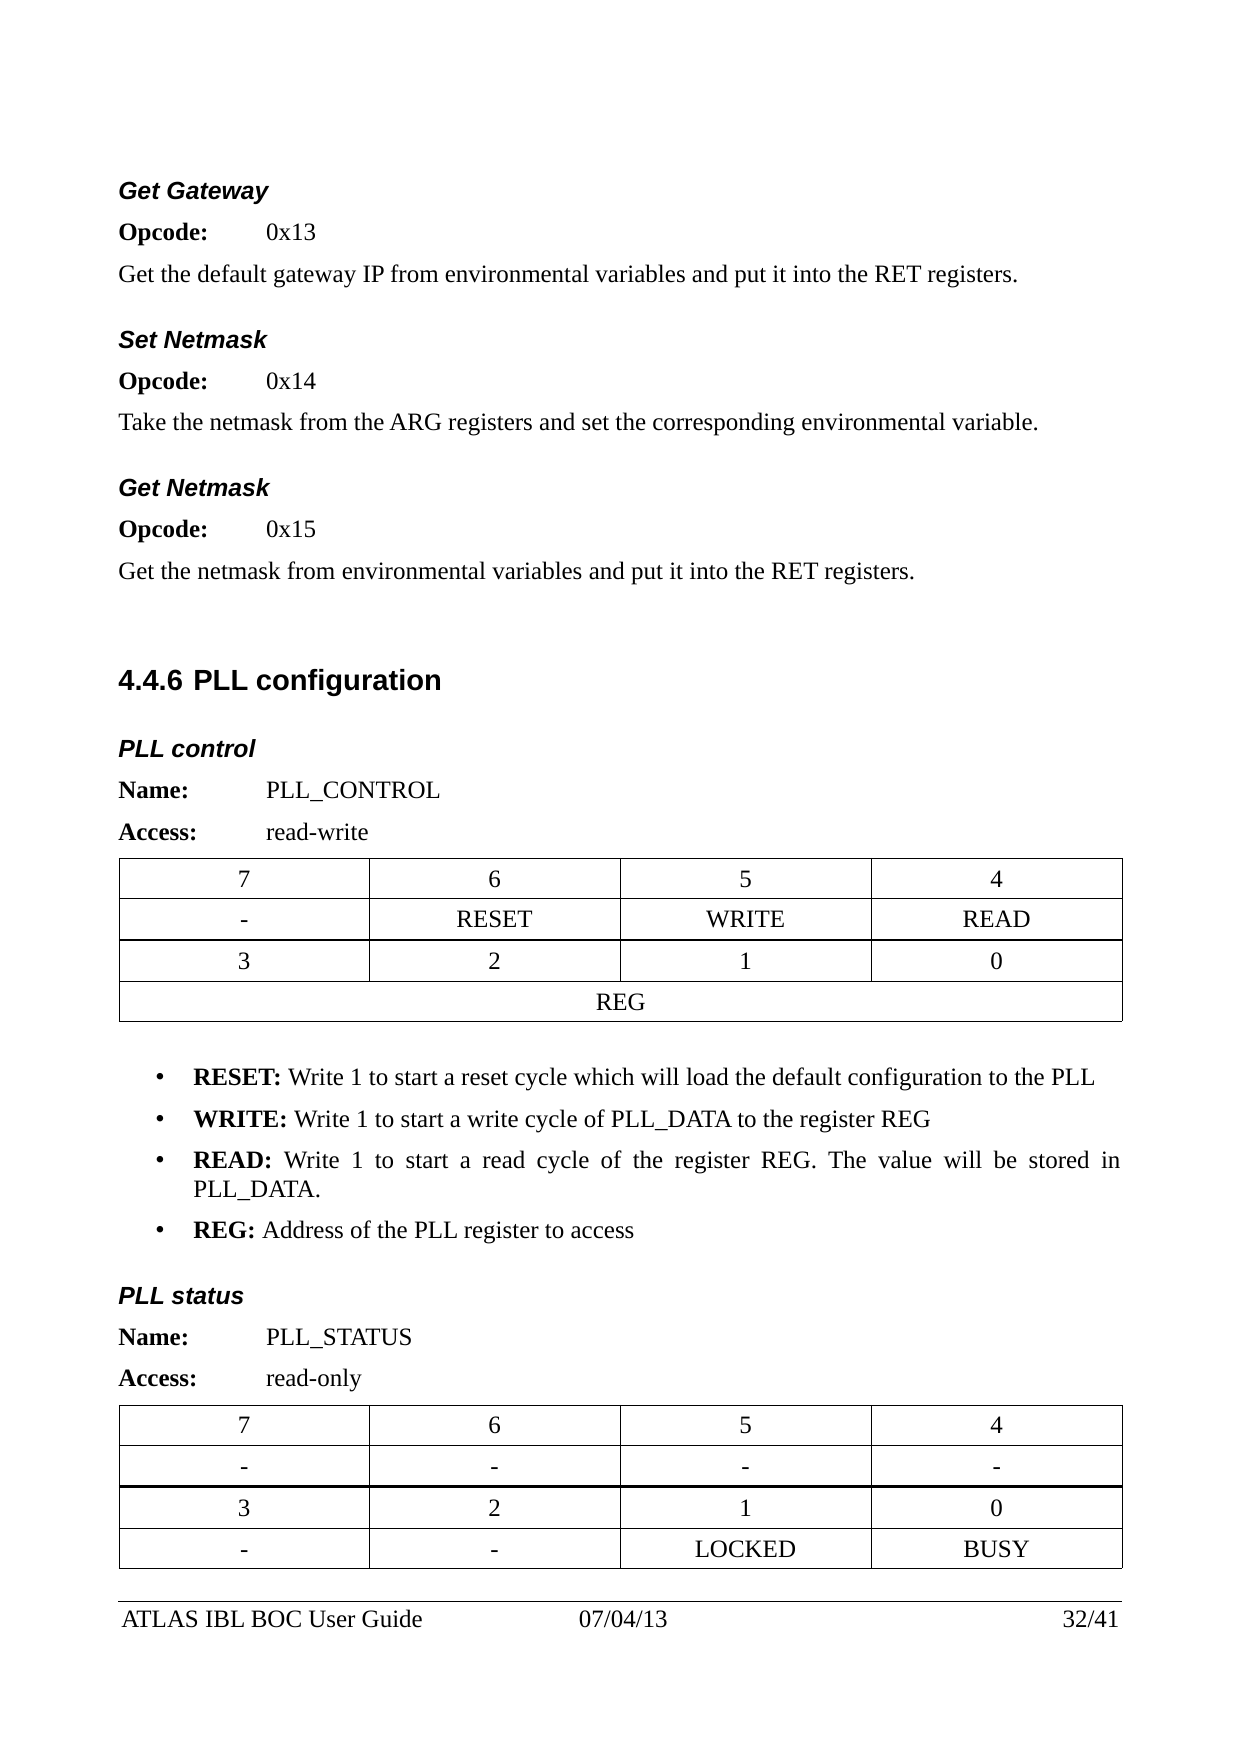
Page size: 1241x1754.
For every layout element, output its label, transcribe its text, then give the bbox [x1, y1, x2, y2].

table_header 4 [872, 1406, 1122, 1445]
text Take the netmask from the ARG registers and set the corresponding environmental variable. [118, 407, 1122, 436]
table_cell BUSY [872, 1529, 1122, 1568]
table_cell 1 [621, 1488, 871, 1528]
table_cell - [872, 1446, 1122, 1485]
text Get the netmask from environmental variables and put it into the RET registers. [118, 556, 1122, 584]
text Opcode: 0x13 [118, 217, 1122, 246]
table_cell LOCKED [621, 1529, 871, 1568]
text Opcode: 0x14 [118, 366, 1122, 395]
table_header 5 [621, 1406, 871, 1445]
table_header 7 [120, 859, 369, 898]
table_cell 0 [872, 1488, 1122, 1528]
subtitle Get Gateway [118, 176, 1122, 205]
table_cell 2 [370, 941, 620, 981]
table_cell REG [120, 982, 1122, 1021]
list REG: Address of the PLL register to access [156, 1215, 1122, 1244]
text Name: PLL_STATUS [118, 1322, 1122, 1351]
table_cell - [120, 1529, 369, 1568]
table_cell - [370, 1529, 620, 1568]
table_header 6 [370, 1406, 620, 1445]
text Name: PLL_CONTROL [118, 775, 1122, 804]
text Opcode: 0x15 [118, 514, 1122, 543]
table_cell - [621, 1446, 871, 1485]
table_cell READ [872, 899, 1122, 938]
list WRITE: Write 1 to start a write cycle of PLL_DATA to the register REG [156, 1104, 1122, 1132]
list RESET: Write 1 to start a reset cycle which will load the default configuration to the PLL [156, 1062, 1122, 1091]
table_cell WRITE [621, 899, 871, 938]
subtitle PLL control [118, 734, 1122, 763]
table_cell 0 [872, 941, 1122, 981]
list READ: Write 1 to start a read cycle of the register REG. The value will be stored in PLL_DATA. [156, 1145, 1122, 1202]
subtitle PLL configuration [118, 663, 1122, 697]
subtitle Set Netmask [118, 325, 1122, 353]
table_cell 3 [120, 941, 369, 981]
table_cell 1 [621, 941, 871, 981]
table_cell - [120, 1446, 369, 1485]
table_header 5 [621, 859, 871, 898]
text Access: read-write [118, 817, 1122, 845]
table_cell - [370, 1446, 620, 1485]
table_cell 3 [120, 1488, 369, 1528]
text Get the default gateway IP from environmental variables and put it into the RET registers. [118, 259, 1122, 287]
table_header 6 [370, 859, 620, 898]
subtitle Get Netmask [118, 473, 1122, 502]
subtitle PLL status [118, 1281, 1122, 1310]
table_cell - [120, 899, 369, 938]
table_cell RESET [370, 899, 620, 938]
table_header 7 [120, 1406, 369, 1445]
table_header 4 [872, 859, 1122, 898]
table_cell 2 [370, 1488, 620, 1528]
text Access: read-only [118, 1363, 1122, 1392]
